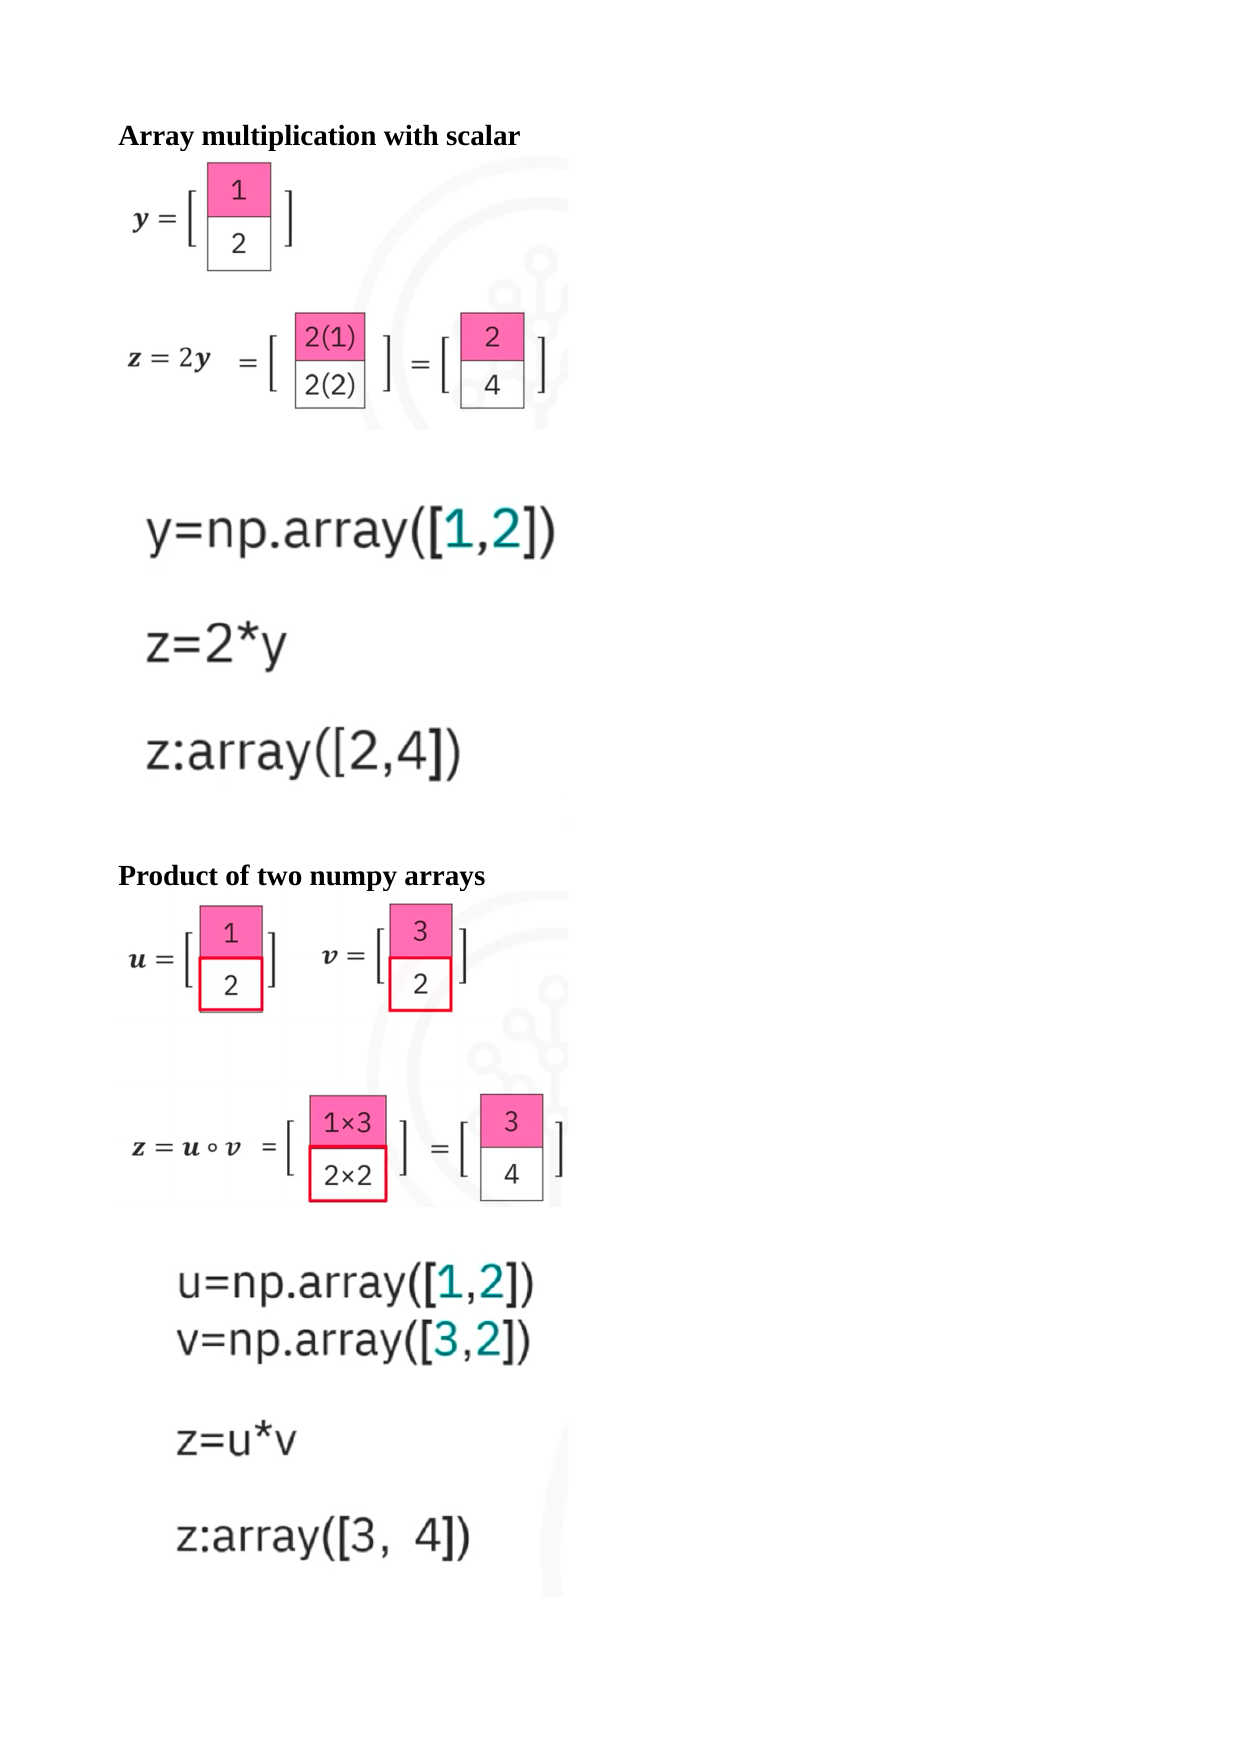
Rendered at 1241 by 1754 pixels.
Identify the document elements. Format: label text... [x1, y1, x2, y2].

picture [118, 462, 569, 825]
text Array multiplication with scalar [118, 118, 1122, 152]
picture [118, 151, 569, 430]
picture [118, 891, 569, 1207]
picture [118, 1239, 569, 1597]
text Product of two numpy arrays [118, 858, 1122, 891]
